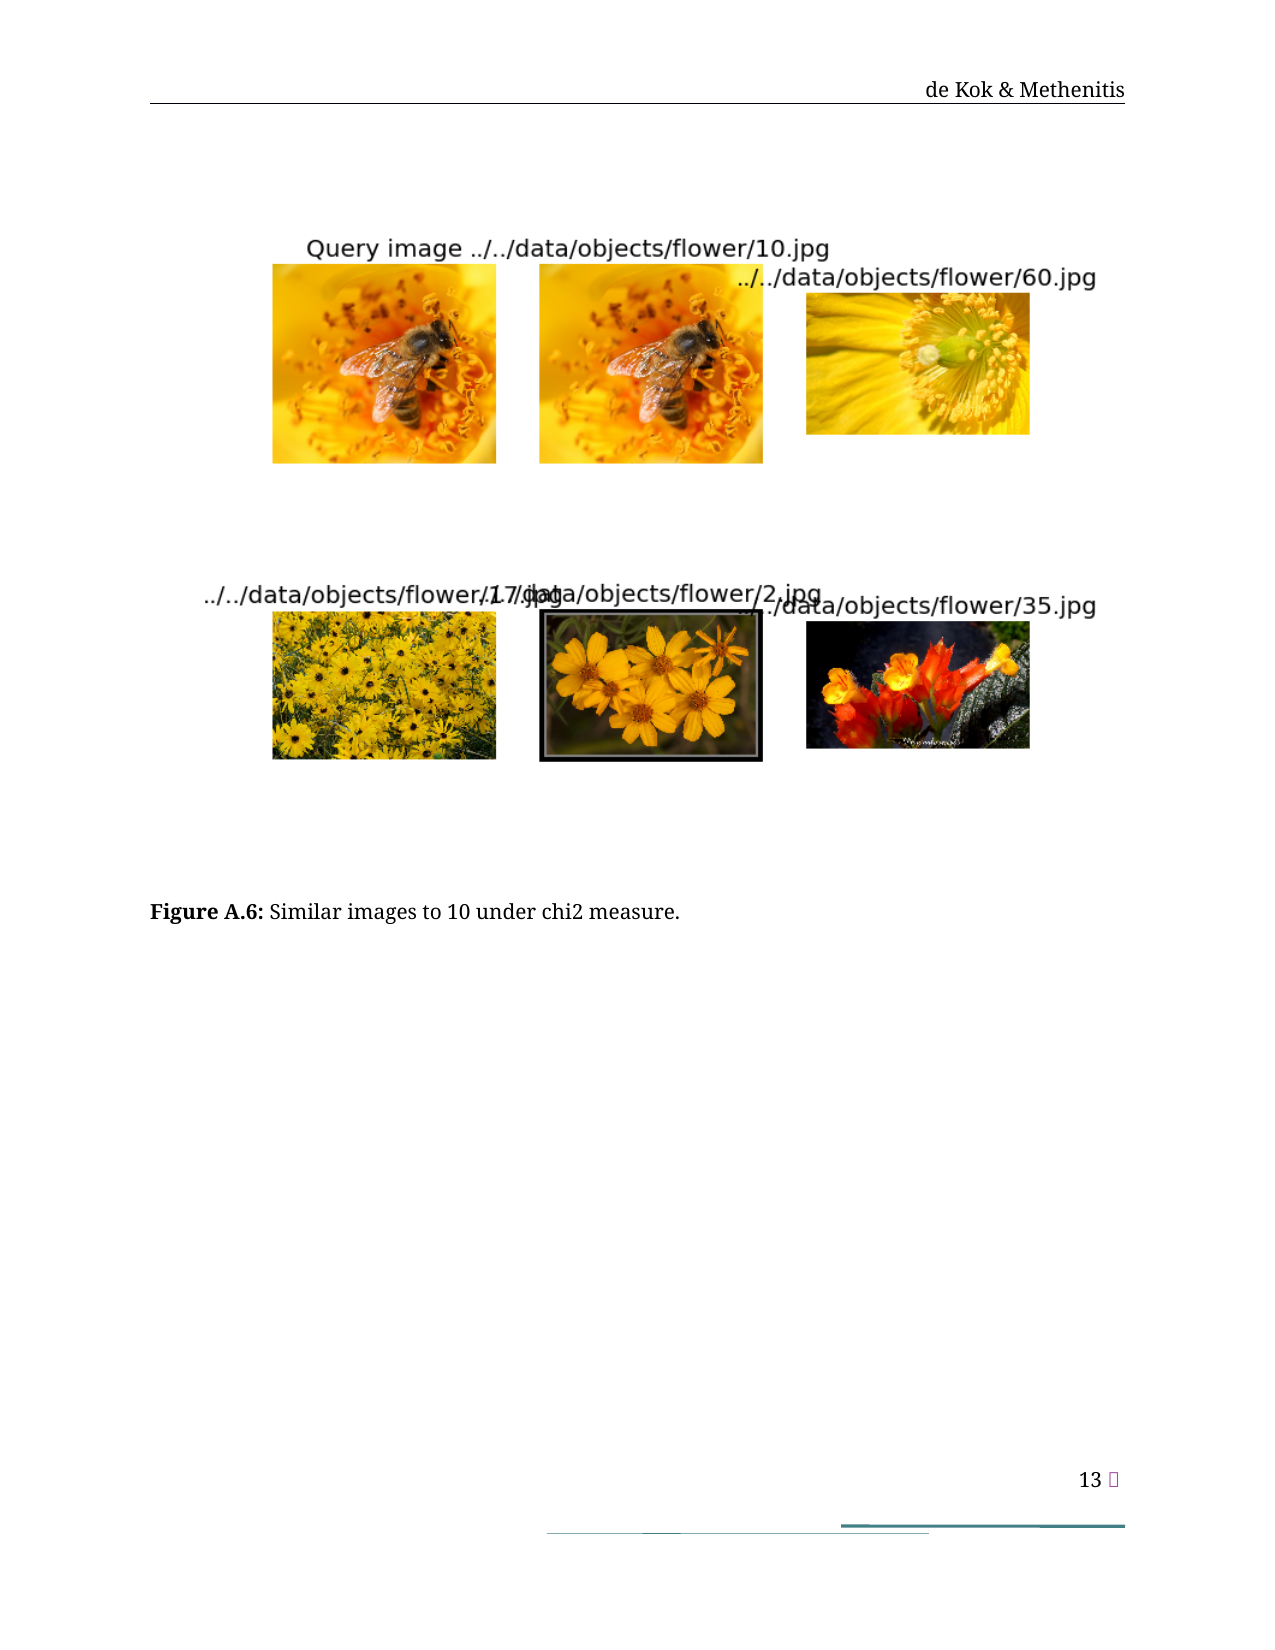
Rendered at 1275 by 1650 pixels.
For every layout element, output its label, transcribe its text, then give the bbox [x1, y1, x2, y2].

picture [150, 157, 1125, 893]
text Figure A.6: Similar images to 10 under chi2 measure. [150, 893, 1125, 925]
